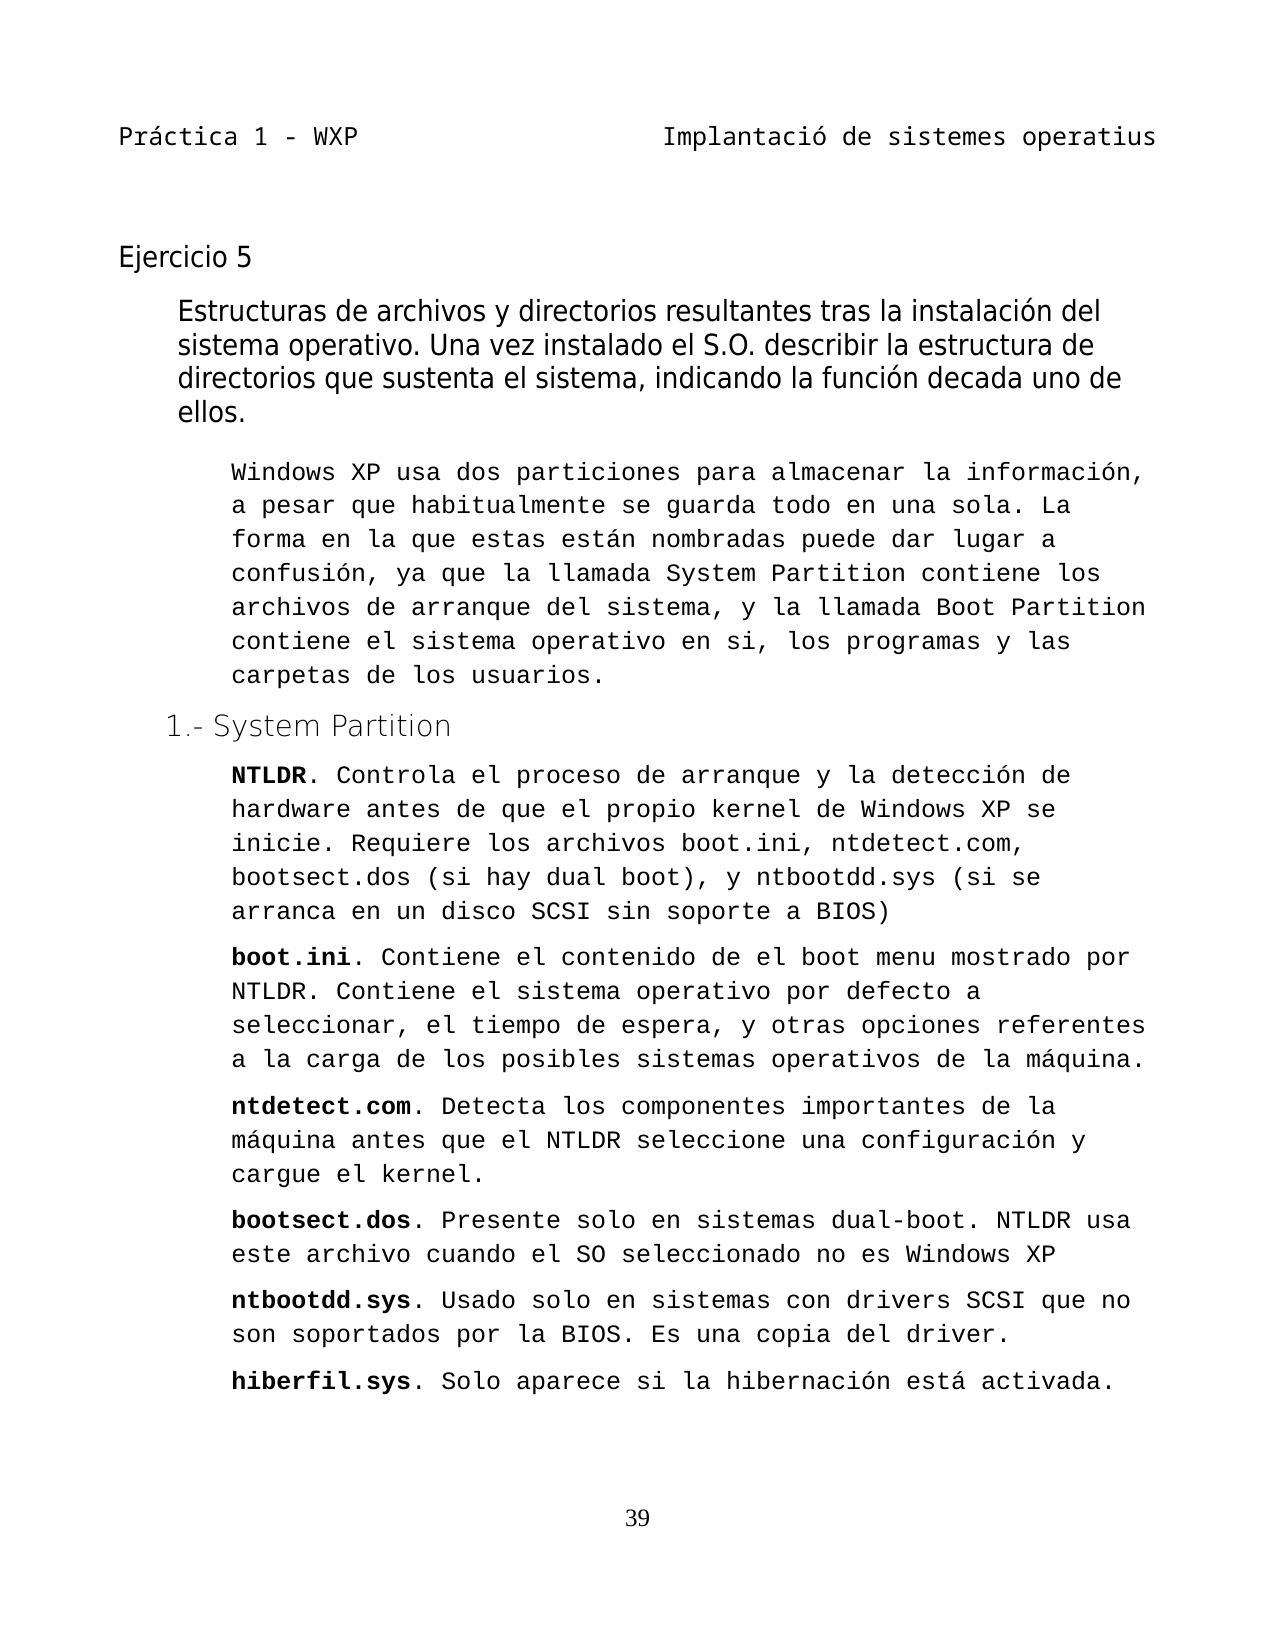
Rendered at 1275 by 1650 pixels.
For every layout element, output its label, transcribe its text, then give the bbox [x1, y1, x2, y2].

text bootsect.dos. Presente solo en sistemas dual-boot. NTLDR usa este archivo cuando el SO seleccionado no es Windows XP [231, 1208, 1157, 1270]
list System Partition [156, 709, 1157, 743]
text hiberfil.sys. Solo aparece si la hibernación está activada. [231, 1368, 1157, 1397]
text Windows XP usa dos particiones para almacenar la información, a pesar que habitualmente se guarda todo en una sola. La forma en la que estas están nombradas puede dar lugar a confusión, ya que la llamada System Partition contiene los archivos de arranque del sistema, y la llamada Boot Partition contiene el sistema operativo en si, los programas y las carpetas de los usuarios. [231, 459, 1157, 691]
text NTLDR. Controla el proceso de arranque y la detección de hardware antes de que el propio kernel de Windows XP se inicie. Requiere los archivos boot.ini, ntdetect.com, bootsect.dos (si hay dual boot), y ntbootdd.sys (si se arranca en un disco SCSI sin soporte a BIOS) [231, 763, 1157, 927]
text Ejercicio 5 [118, 241, 1157, 275]
text ntbootdd.sys. Usado solo en sistemas con drivers SCSI que no son soportados por la BIOS. Es una copia del driver. [231, 1288, 1157, 1350]
text ntdetect.com. Detecta los componentes importantes de la máquina antes que el NTLDR seleccione una configuración y cargue el kernel. [231, 1093, 1157, 1189]
text boot.ini. Contiene el contenido de el boot menu mostrado por NTLDR. Contiene el sistema operativo por defecto a seleccionar, el tiempo de espera, y otras opciones referentes a la carga de los posibles sistemas operativos de la máquina. [231, 945, 1157, 1075]
text Estructuras de archivos y directorios resultantes tras la instalación del sistema operativo. Una vez instalado el S.O. describir la estructura de directorios que sustenta el sistema, indicando la función decada uno de ellos. [177, 294, 1157, 430]
